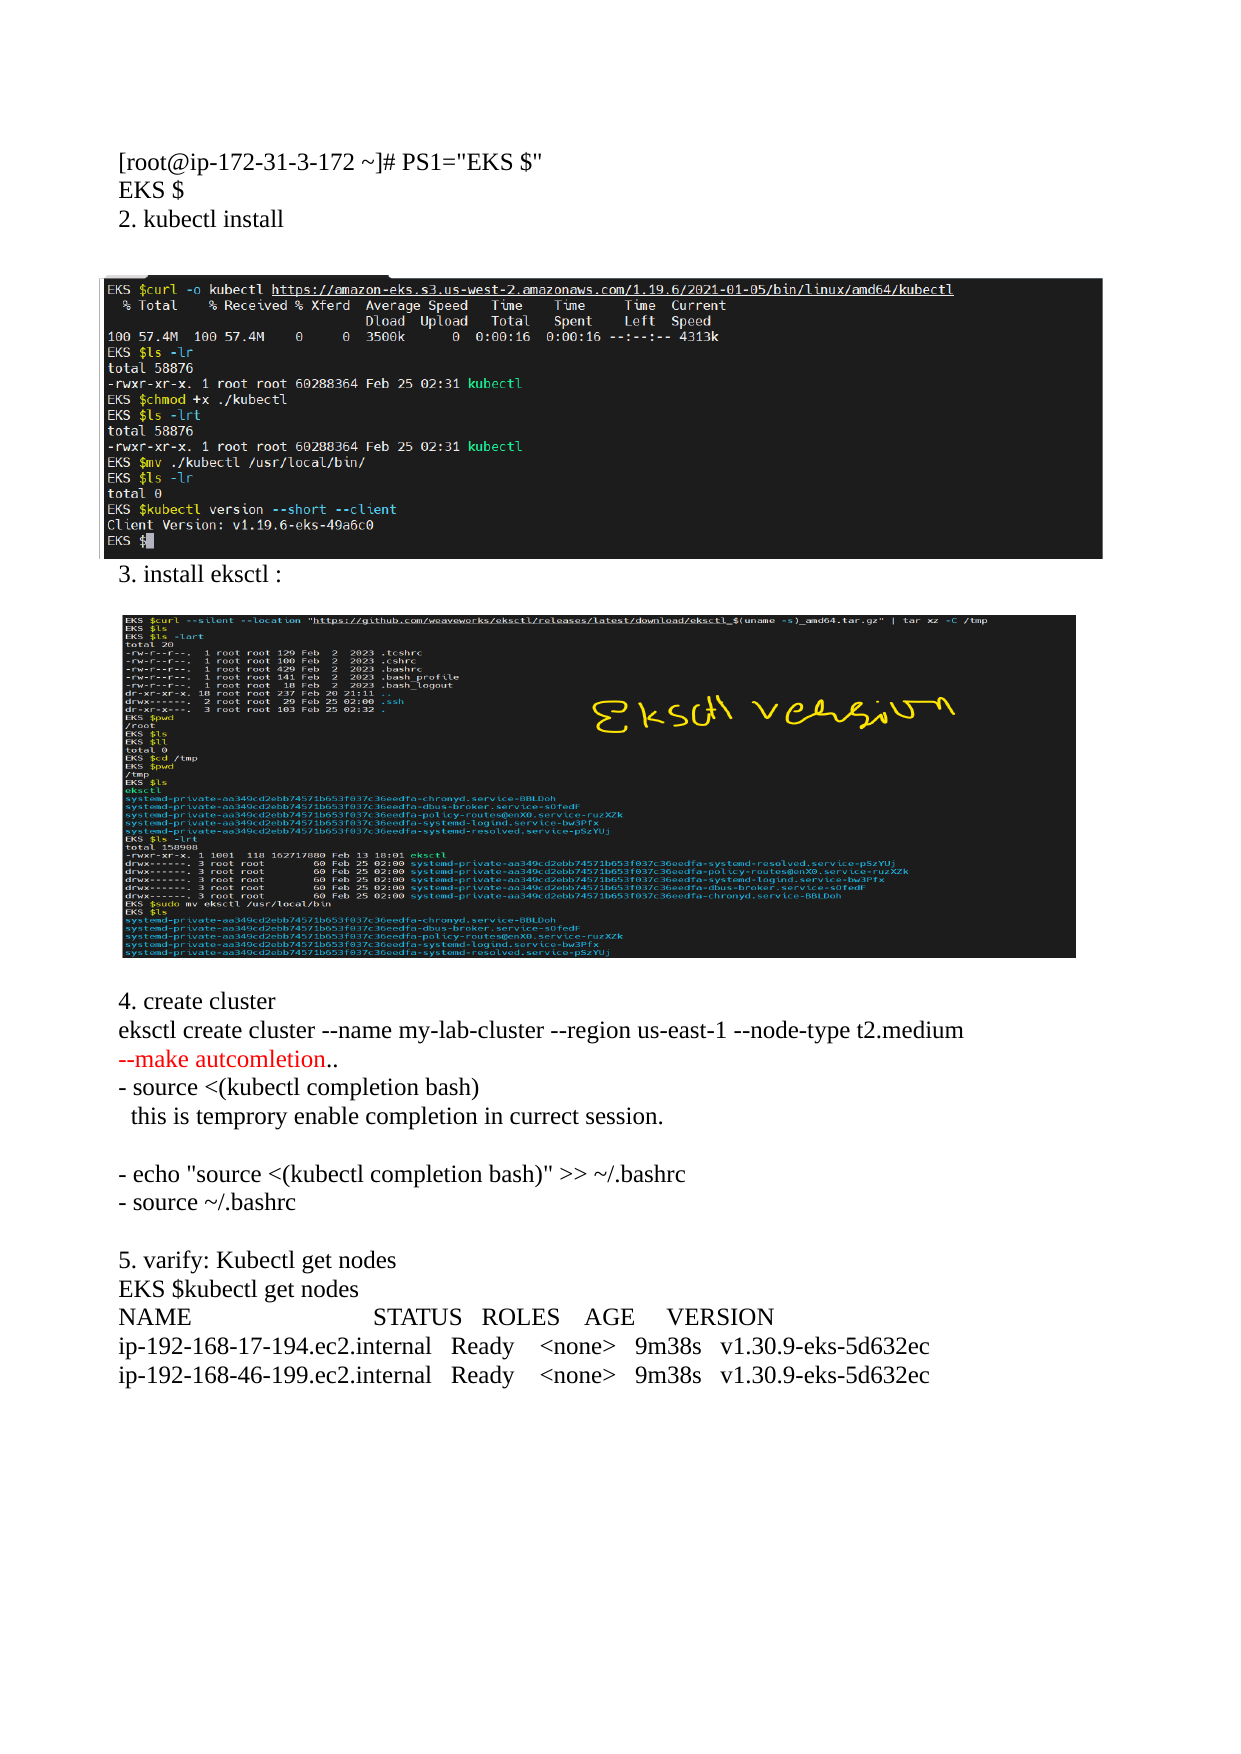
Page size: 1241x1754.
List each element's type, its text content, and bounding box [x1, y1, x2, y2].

text [root@ip-172-31-3-172 ~]# PS1="EKS $" [118, 147, 1122, 176]
text this is temprory enable completion in currect session. [118, 1101, 1122, 1130]
text 4. create cluster eksctl create cluster --name my-lab-cluster --region us-east-1 --node-type t2.medium --make autcomletion.. [118, 588, 1122, 1072]
text - source <(kubectl completion bash) [118, 1072, 1122, 1101]
text ip-192-168-46-199.ec2.internal Ready <none> 9m38s v1.30.9-eks-5d632ec [118, 1360, 1122, 1389]
text ip-192-168-17-194.ec2.internal Ready <none> 9m38s v1.30.9-eks-5d632ec [118, 1331, 1122, 1360]
text 2. kubectl install 3. install eksctl : [118, 204, 1122, 588]
picture [98, 275, 1103, 559]
picture [122, 615, 1076, 958]
text - echo "source <(kubectl completion bash)" >> ~/.bashrc [118, 1159, 1122, 1187]
text NAME STATUS ROLES AGE VERSION [118, 1302, 1122, 1331]
text EKS $ [118, 176, 1122, 204]
text - source ~/.bashrc 5. varify: Kubectl get nodes EKS $kubectl get nodes [118, 1187, 1122, 1302]
